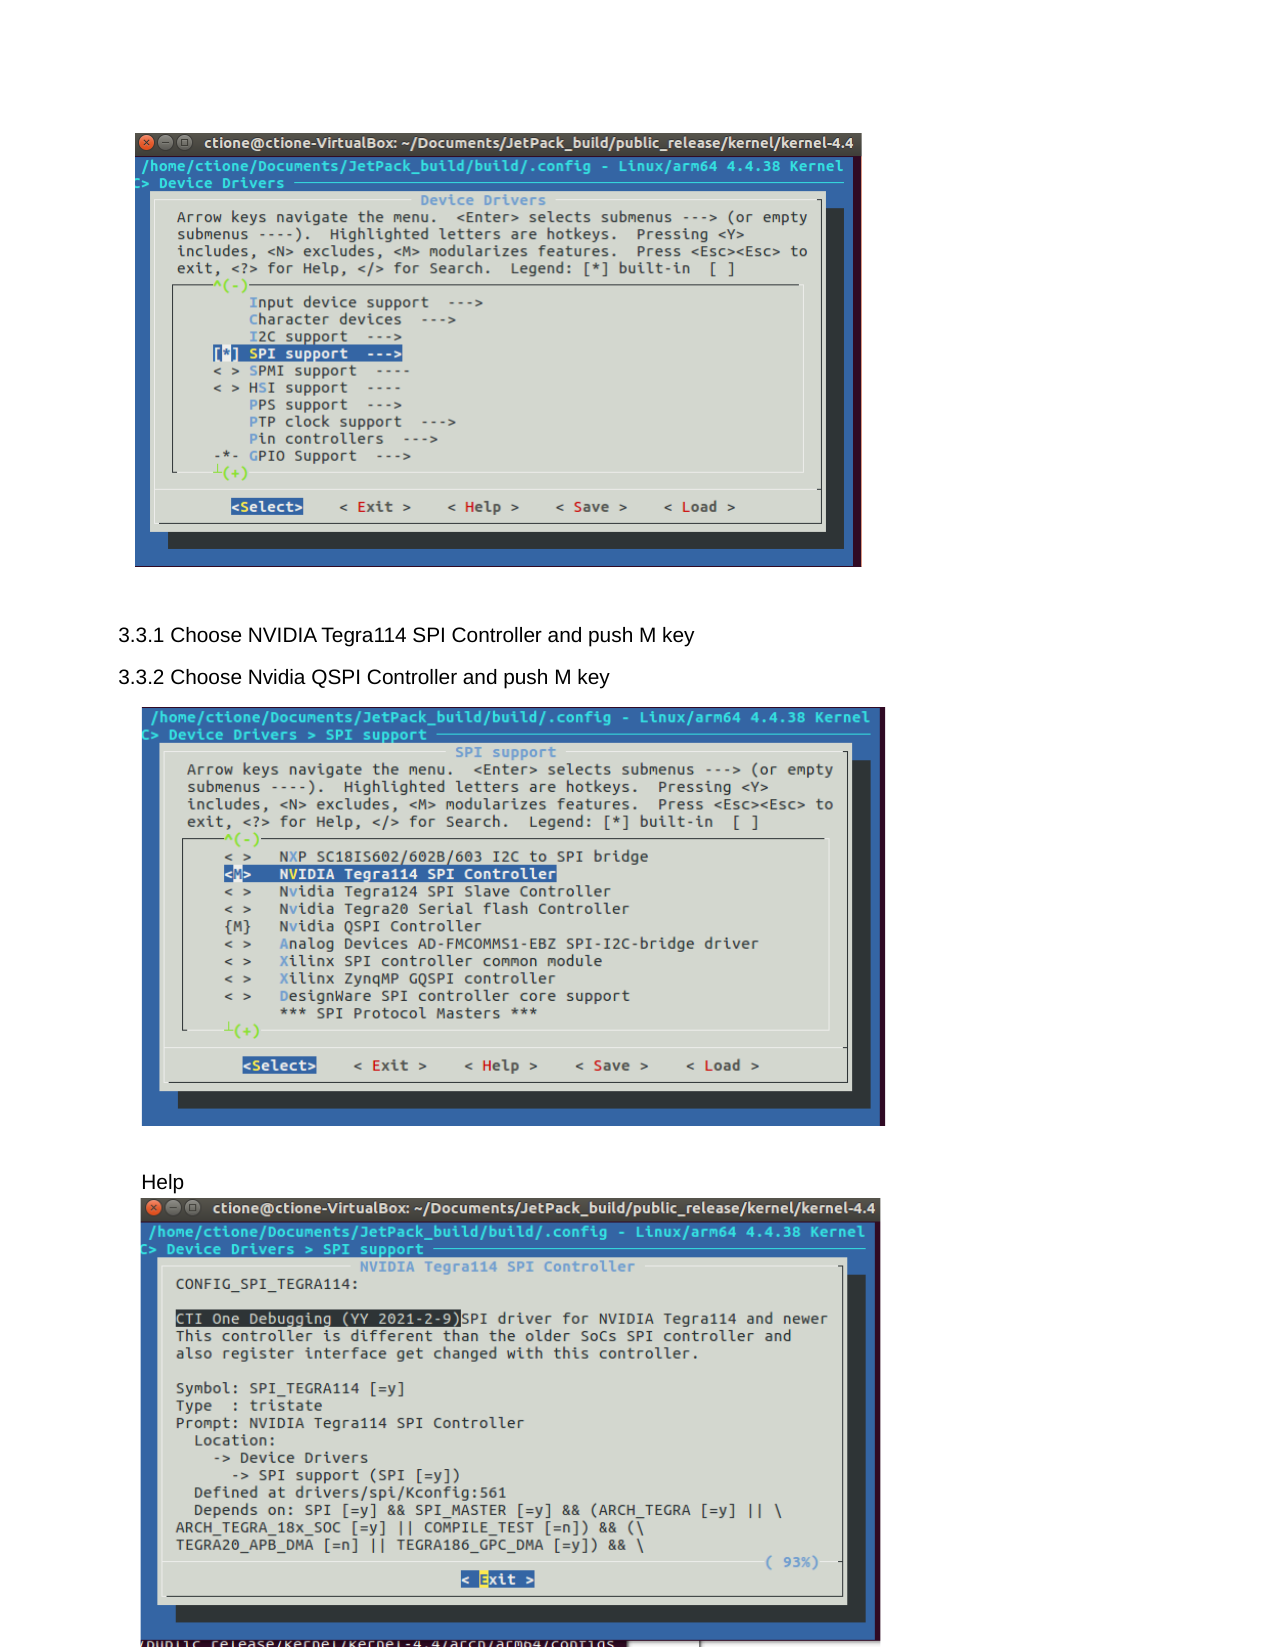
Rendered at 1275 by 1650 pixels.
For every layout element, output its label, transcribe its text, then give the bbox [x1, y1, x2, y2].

text 3.3.1 Choose NVIDIA Tegra114 SPI Controller and push M key [118, 623, 1157, 647]
text Help [118, 1170, 1157, 1194]
picture [141, 707, 886, 1126]
picture [135, 133, 862, 567]
text 3.3.2 Choose Nvidia QSPI Controller and push M key [118, 665, 1157, 689]
picture [140, 1198, 881, 1647]
